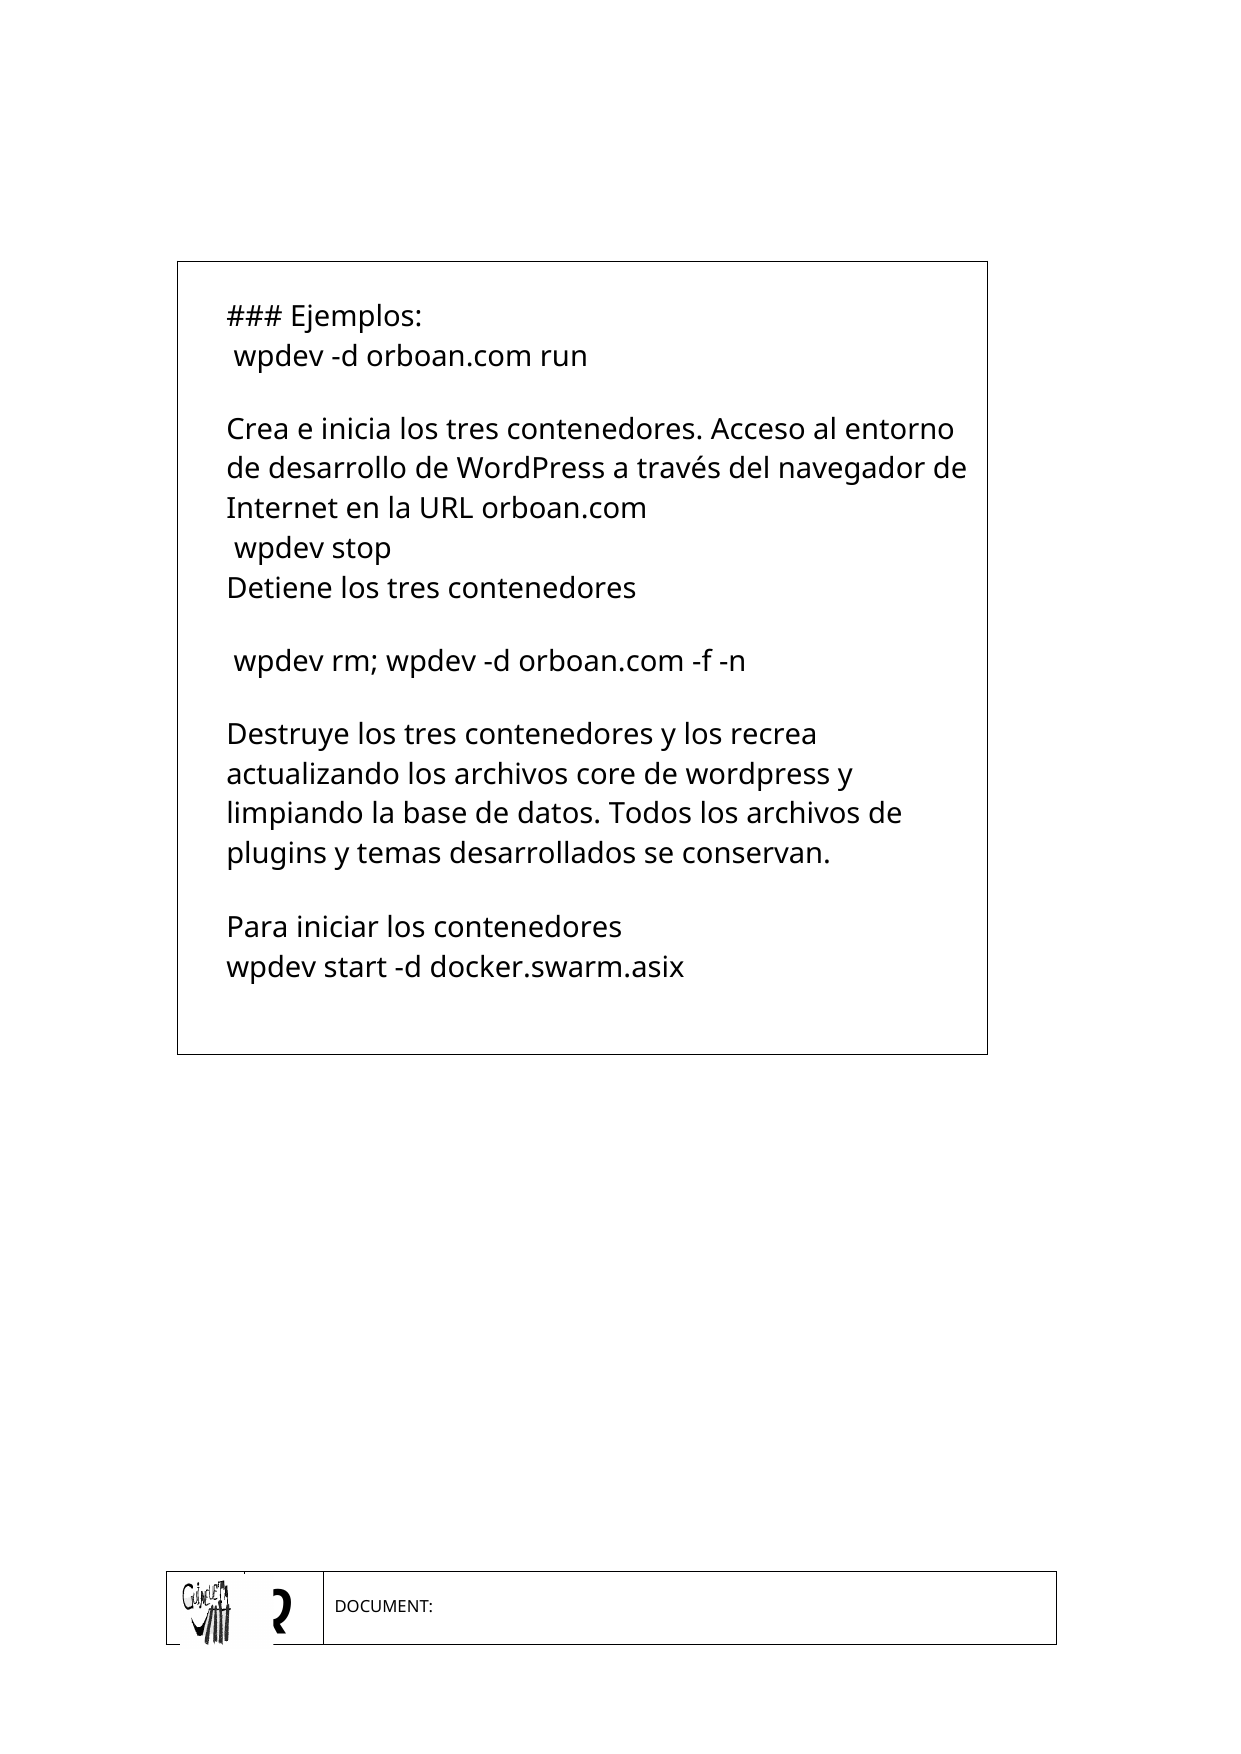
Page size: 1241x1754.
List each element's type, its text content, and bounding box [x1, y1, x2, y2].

table_header ### Ejemplos: wpdev -d orboan.com run Crea e inicia los tres contenedores. Acceso al entorno de desarrollo de WordPress a través del navegador de Internet en la URL orboan.com wpdev stop Detiene los tres contenedores wpdev rm; wpdev -d orboan.com -f -n Destruye los tres contenedores y los recrea actualizando los archivos core de wordpress y limpiando la base de datos. Todos los archivos de plugins y temas desarrollados se conservan. Para iniciar los contenedores wpdev start -d docker.swarm.asix [178, 262, 987, 1054]
picture [180, 1574, 274, 1649]
